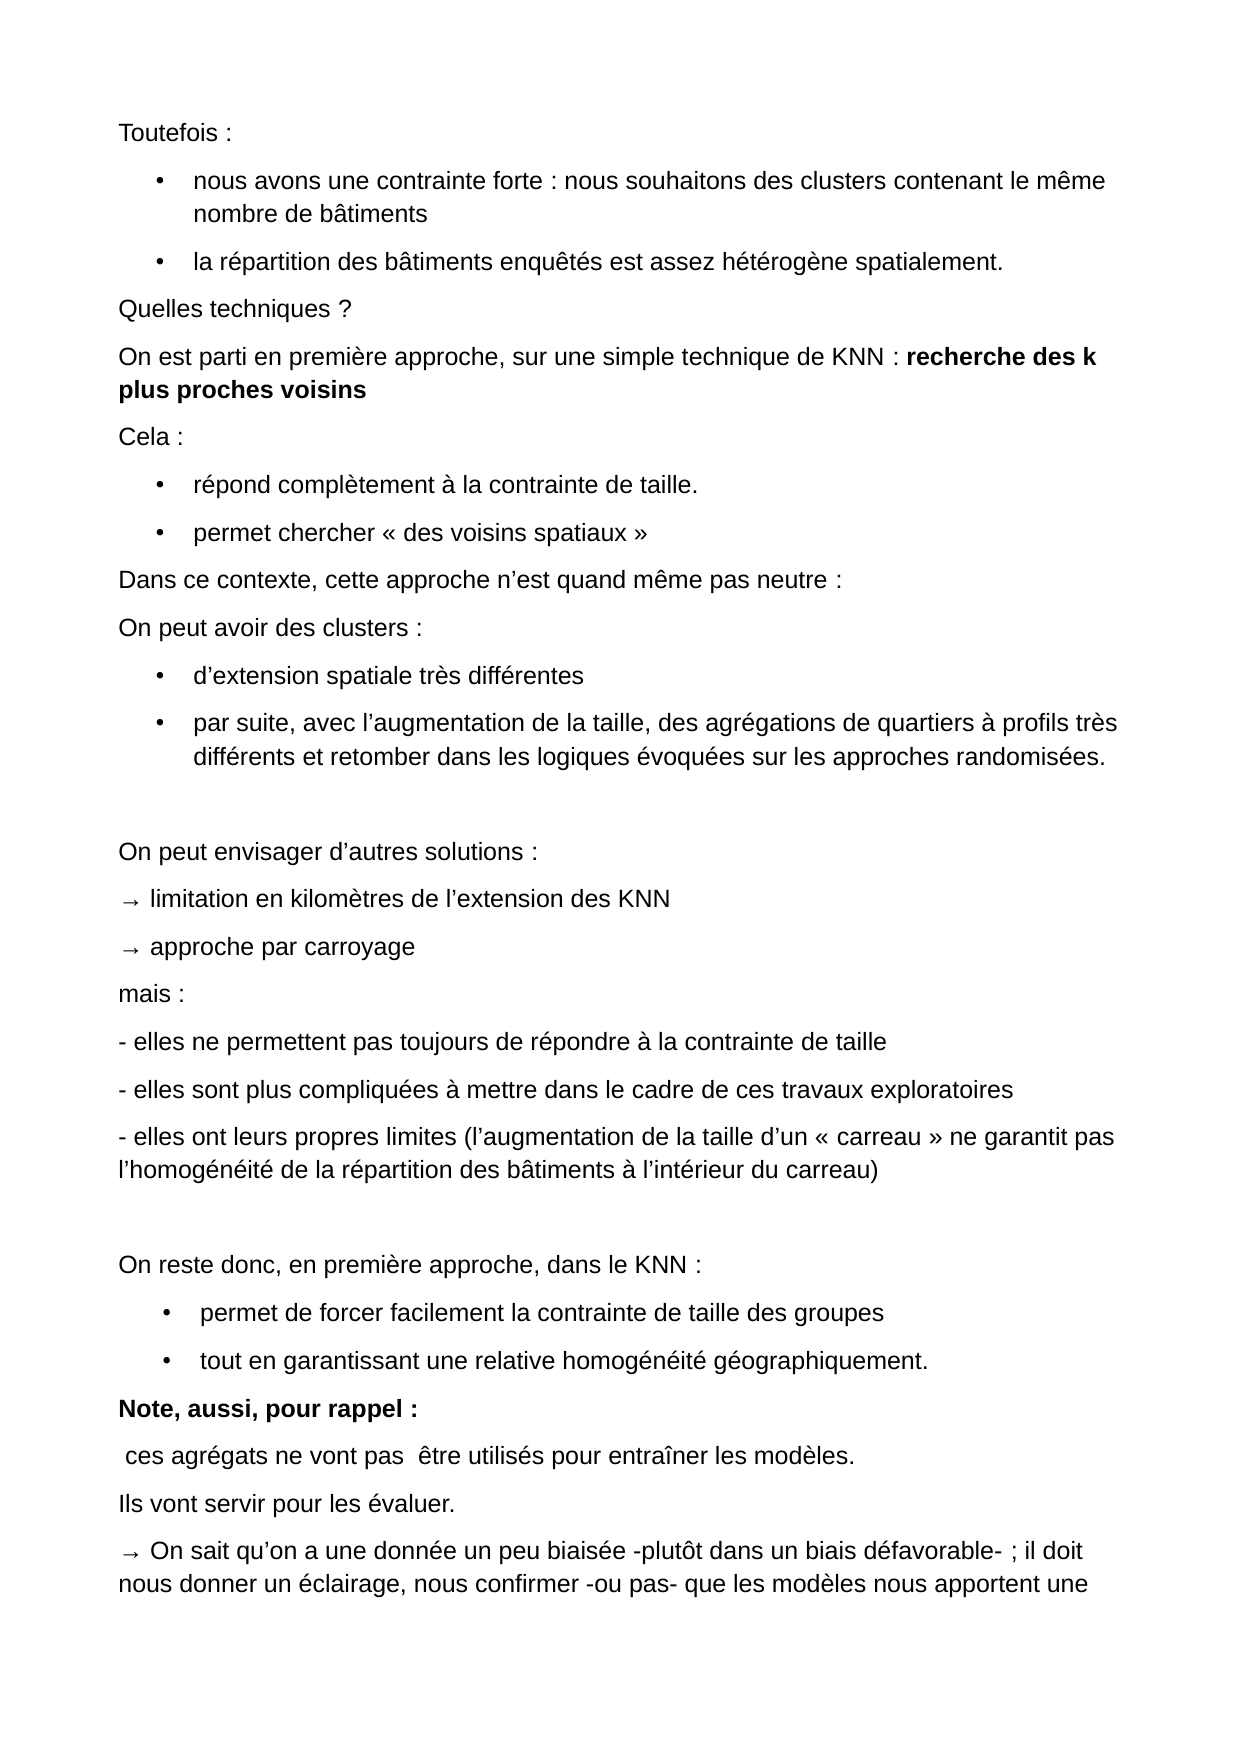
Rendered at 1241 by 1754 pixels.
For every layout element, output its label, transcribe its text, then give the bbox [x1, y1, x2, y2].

list par suite, avec l’augmentation de la taille, des agrégations de quartiers à profils très différents et retomber dans les logiques évoquées sur les approches randomisées. [156, 708, 1122, 770]
list tout en garantissant une relative homogénéité géographiquement. [162, 1346, 1122, 1375]
text - elles ont leurs propres limites (l’augmentation de la taille d’un « carreau » ne garantit pas l’homogénéité de la répartition des bâtiments à l’intérieur du carreau) [118, 1122, 1122, 1184]
text mais : [118, 979, 1122, 1008]
text - elles sont plus compliquées à mettre dans le cadre de ces travaux exploratoires [118, 1075, 1122, 1103]
text On peut avoir des clusters : [118, 613, 1122, 642]
text - elles ne permettent pas toujours de répondre à la contrainte de taille [118, 1027, 1122, 1056]
text → limitation en kilomètres de l’extension des KNN [118, 884, 1122, 913]
list d’extension spatiale très différentes [156, 661, 1122, 689]
text On est parti en première approche, sur une simple technique de KNN : recherche des k plus proches voisins [118, 342, 1122, 403]
list la répartition des bâtiments enquêtés est assez hétérogène spatialement. [156, 246, 1122, 275]
text → approche par carroyage [118, 932, 1122, 961]
text Toutefois : [118, 118, 1122, 147]
text On reste donc, en première approche, dans le KNN : [118, 1251, 1122, 1279]
text Ils vont servir pour les évaluer. [118, 1489, 1122, 1517]
text On peut envisager d’autres solutions : [118, 837, 1122, 865]
list répond complètement à la contrainte de taille. [156, 470, 1122, 499]
text → On sait qu’on a une donnée un peu biaisée -plutôt dans un biais défavorable- ; il doit nous donner un éclairage, nous confirmer -ou pas- que les modèles nous apportent une [118, 1536, 1122, 1598]
text Quelles techniques ? [118, 294, 1122, 323]
text ces agrégats ne vont pas être utilisés pour entraîner les modèles. [118, 1441, 1122, 1470]
list nous avons une contrainte forte : nous souhaitons des clusters contenant le même nombre de bâtiments [156, 166, 1122, 228]
text Note, aussi, pour rappel : [118, 1393, 1122, 1422]
text Cela : [118, 422, 1122, 451]
list permet chercher « des voisins spatiaux » [156, 518, 1122, 547]
list permet de forcer facilement la contrainte de taille des groupes [162, 1298, 1122, 1327]
text Dans ce contexte, cette approche n’est quand même pas neutre : [118, 565, 1122, 594]
